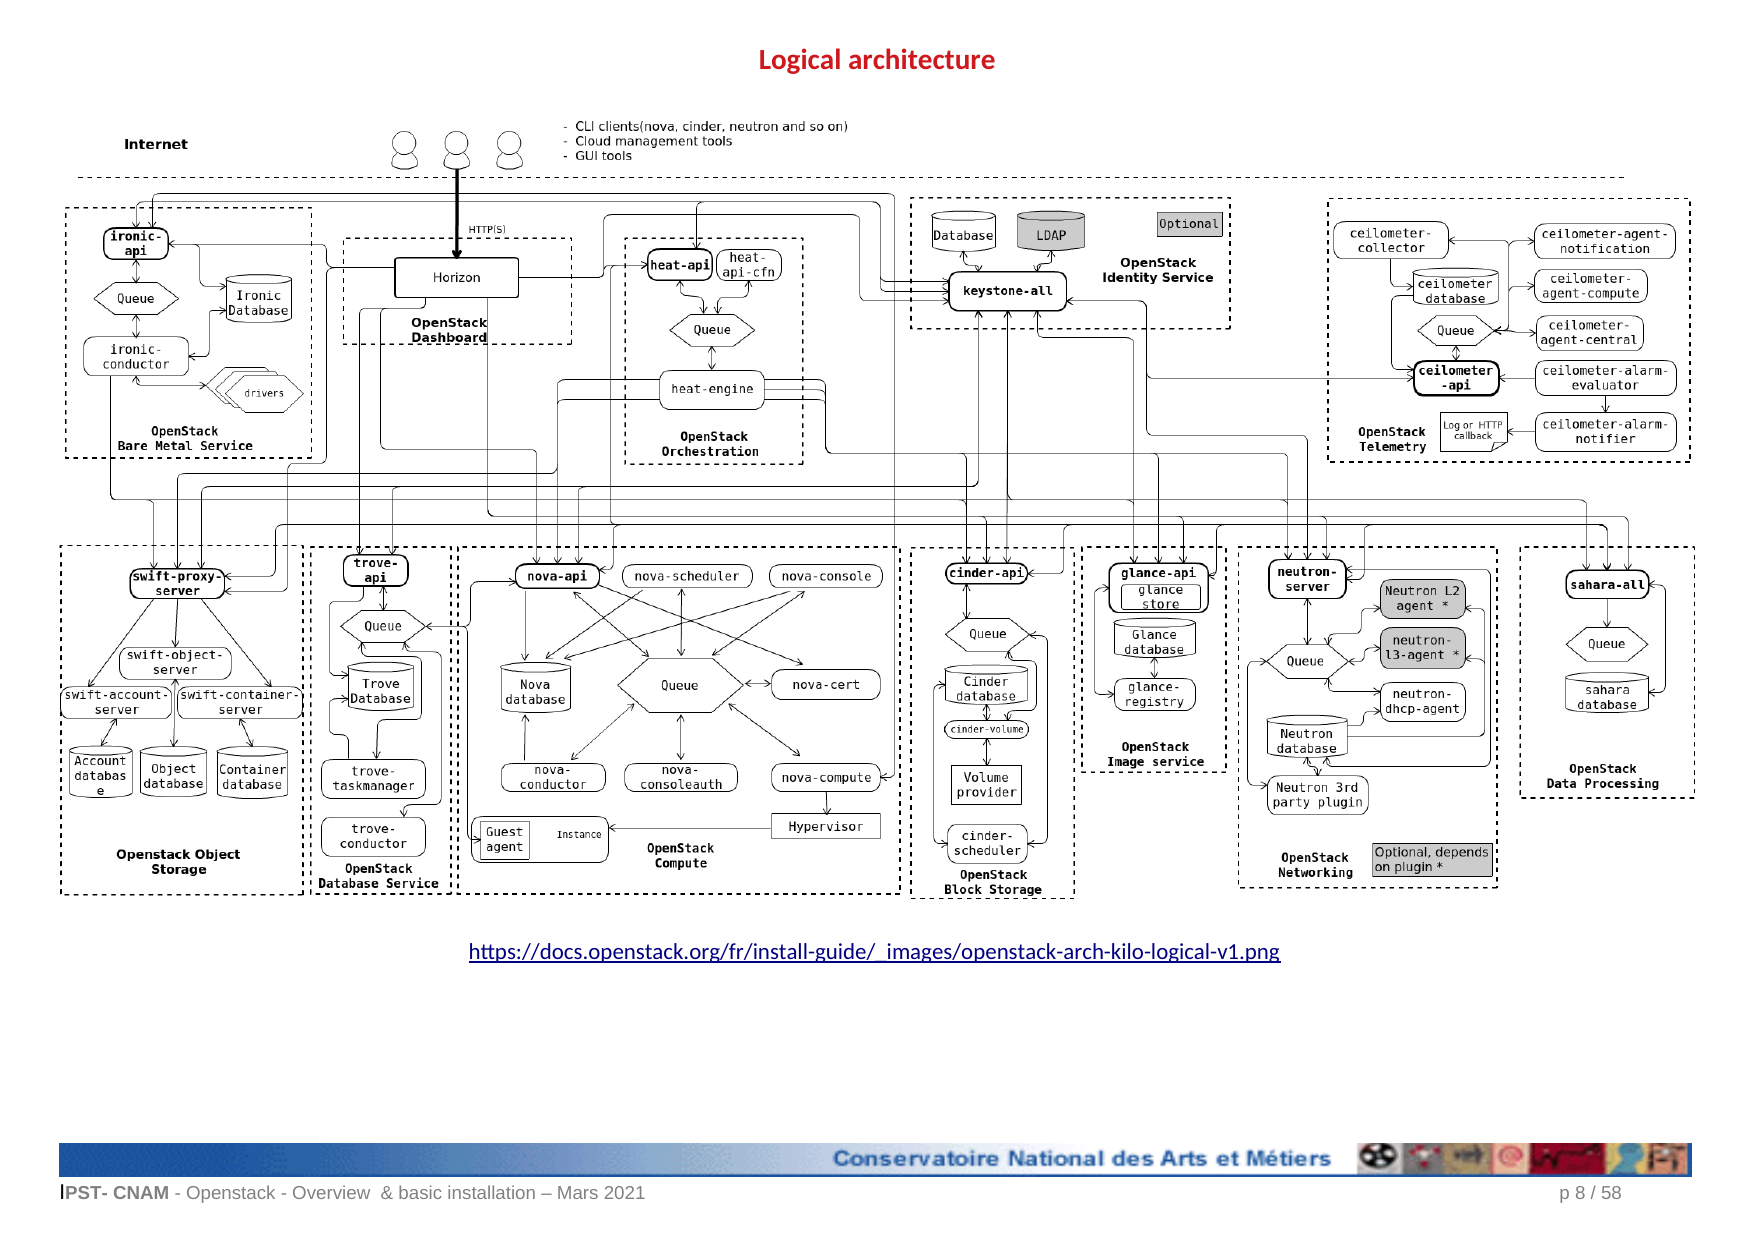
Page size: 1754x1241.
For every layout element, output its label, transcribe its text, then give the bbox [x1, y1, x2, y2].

text Logical architecture [59, 41, 1695, 77]
text https://docs.openstack.org/fr/install-guide/_images/openstack-arch-kilo-logical-v1.png [59, 937, 1695, 965]
picture [59, 117, 1695, 899]
